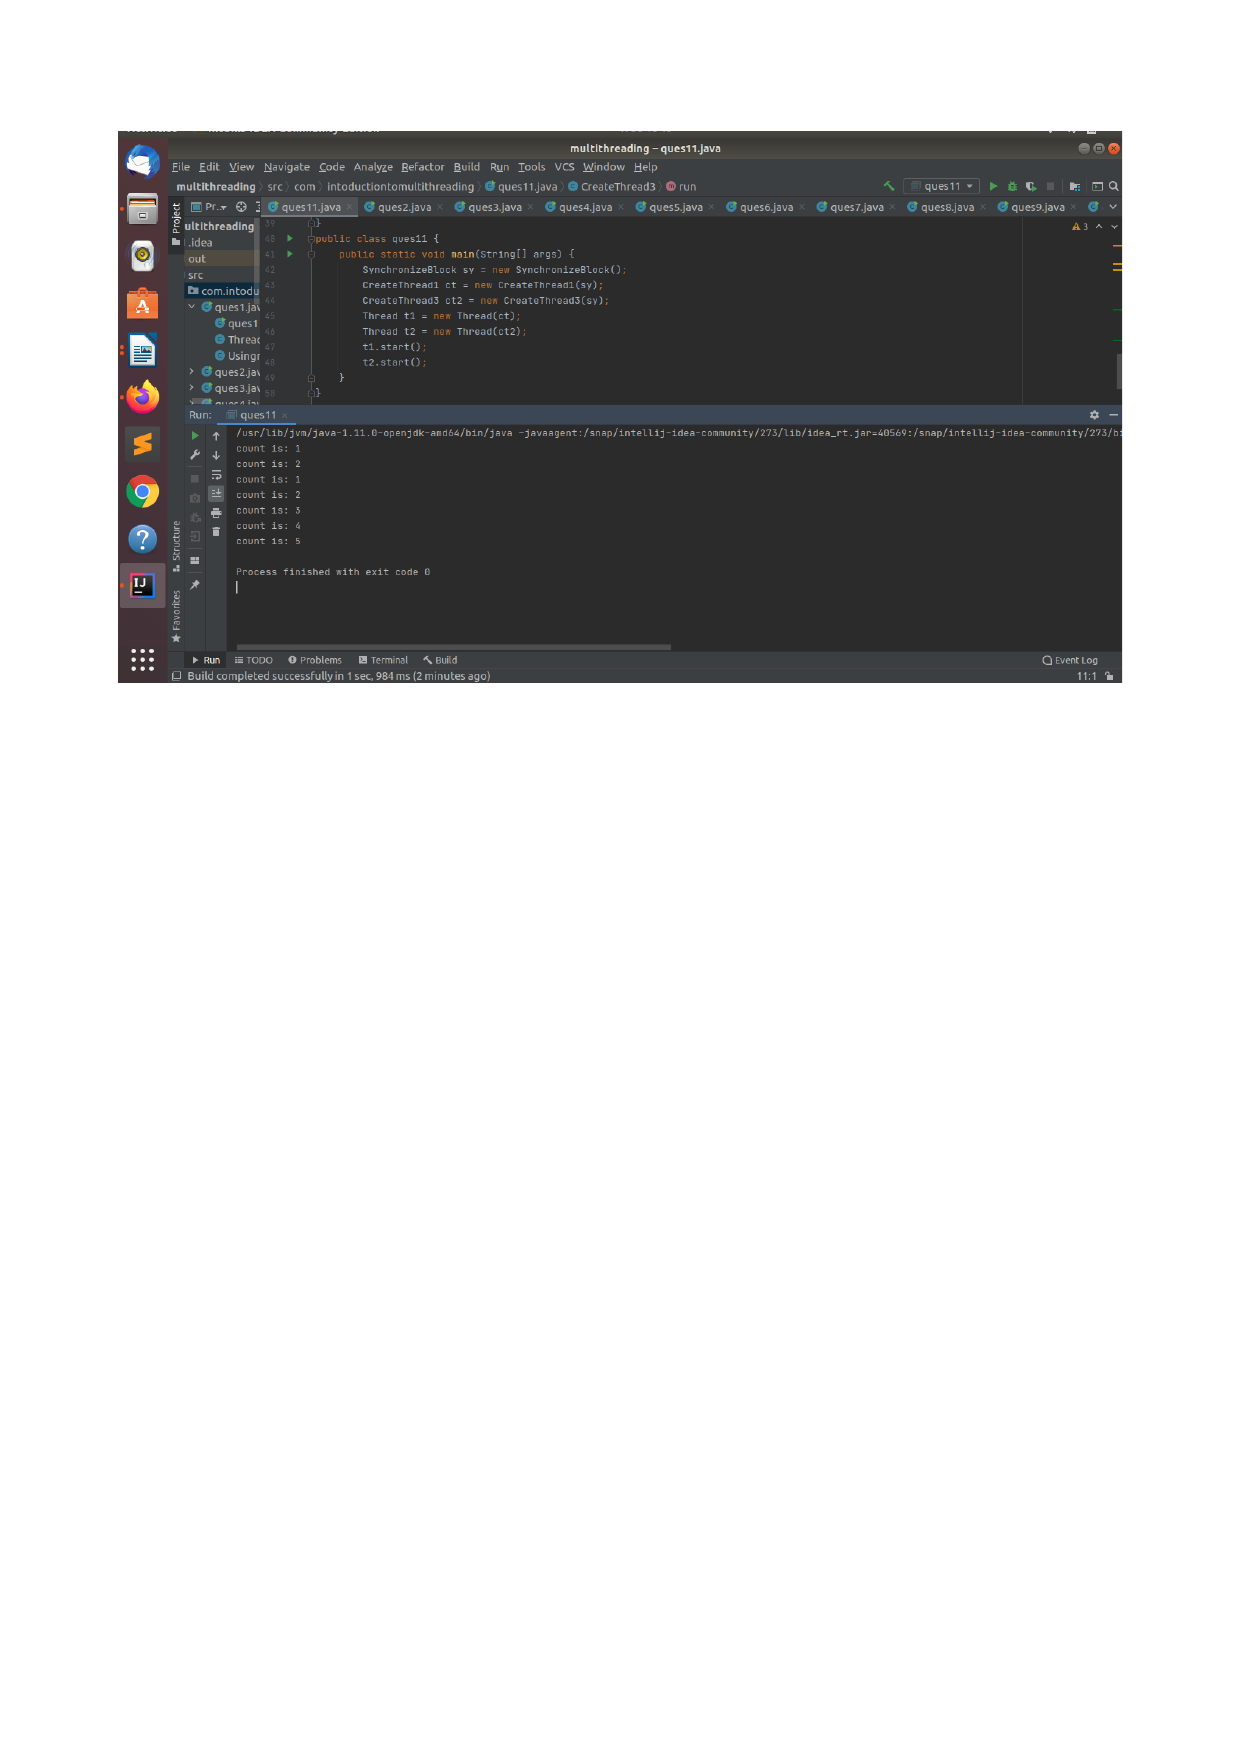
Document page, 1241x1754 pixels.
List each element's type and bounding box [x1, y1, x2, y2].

picture [118, 131, 1123, 683]
